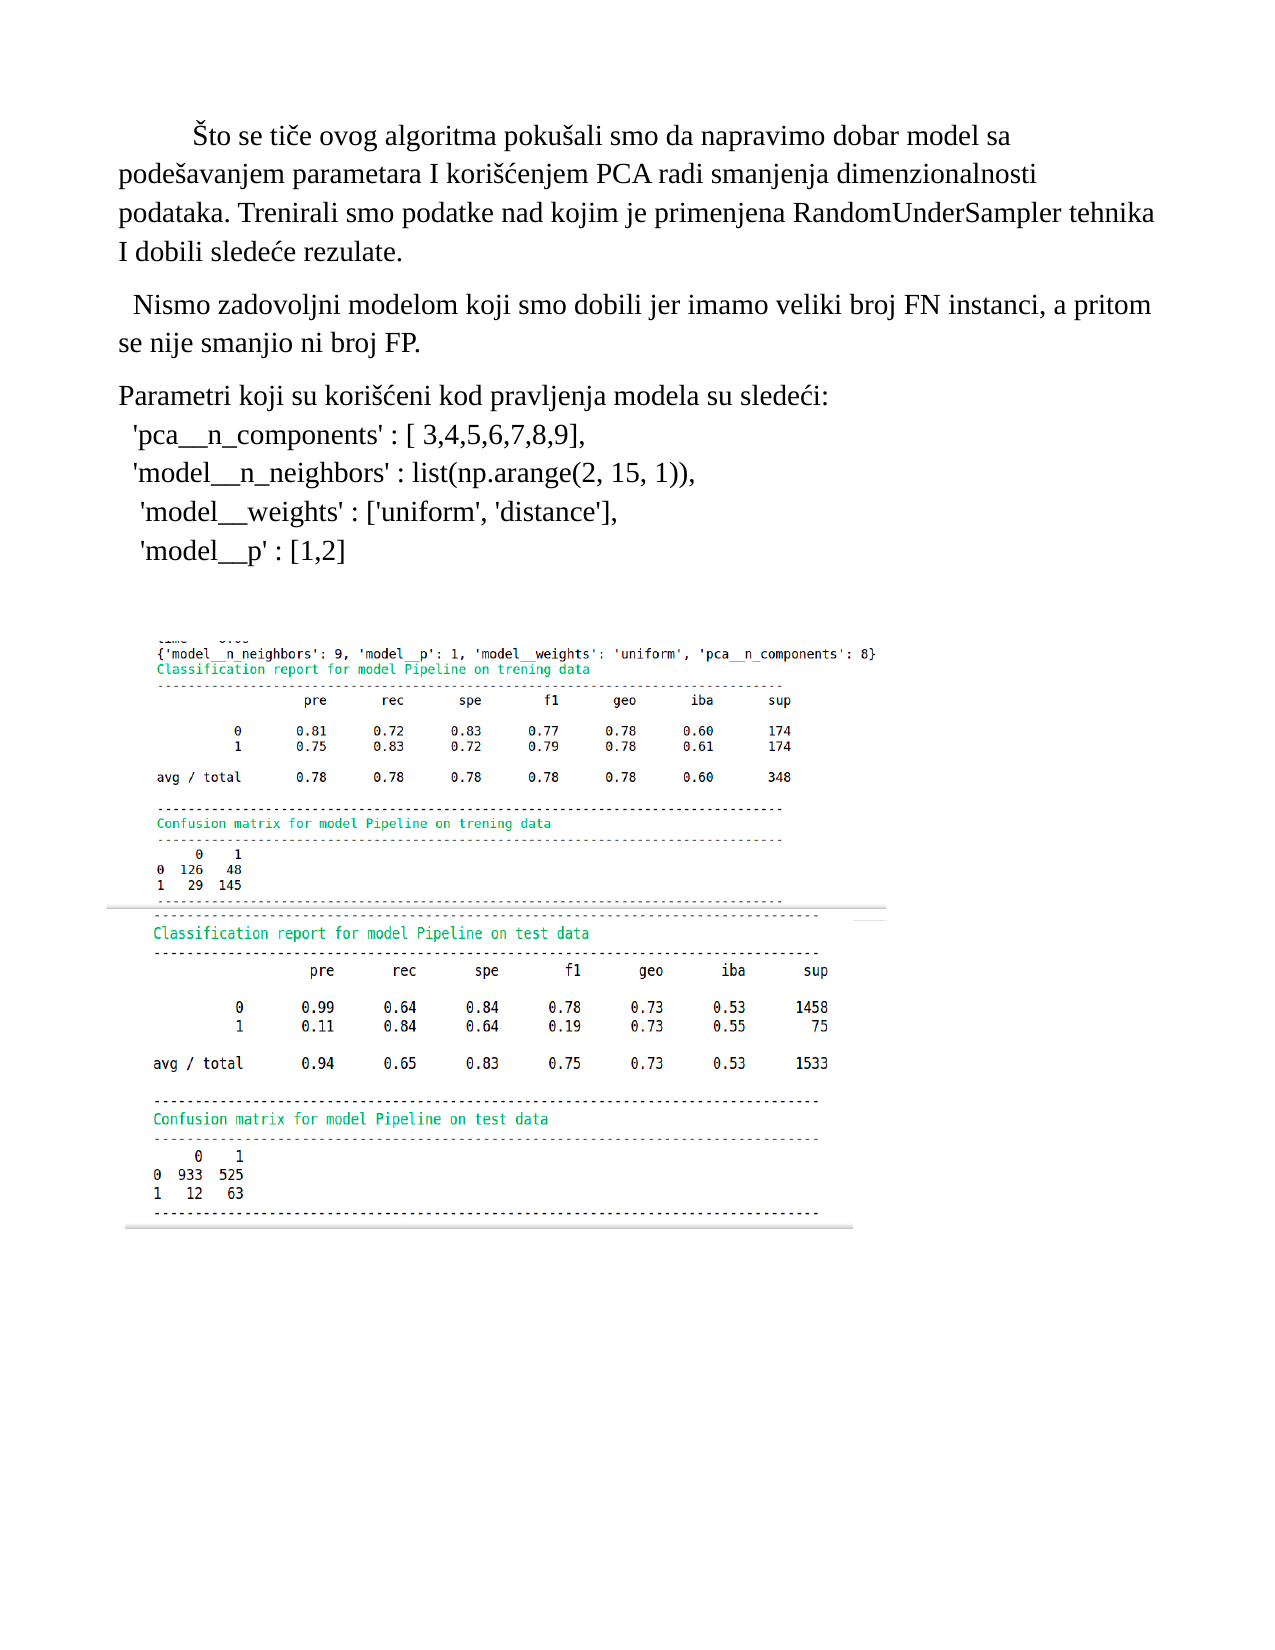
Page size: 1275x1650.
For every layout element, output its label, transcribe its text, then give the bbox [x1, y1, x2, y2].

text Što se tiče ovog algoritma pokušali smo da napravimo dobar model sa podešavanjem parametara I korišćenjem PCA radi smanjenja dimenzionalnosti podataka. Trenirali smo podatke nad kojim je primenjena RandomUnderSampler tehnika I dobili sledeće rezulate. [118, 118, 1157, 267]
picture [125, 1045, 774, 1232]
picture [106, 757, 887, 921]
text Parametri koji su korišćeni kod pravljenja modela su sledeći: 'pca__n_components' : [ 3,4,5,6,7,8,9], 'model__n_neighbors' : list(np.arange(2, 15, 1)), 'model__weights' : ['uniform', 'distance'], 'model__p' : [1,2] [118, 378, 1157, 566]
text Nismo zadovoljni modelom koji smo dobili jer imamo veliki broj FN instanci, a pritom se nije smanjio ni broj FP. [118, 287, 1157, 359]
